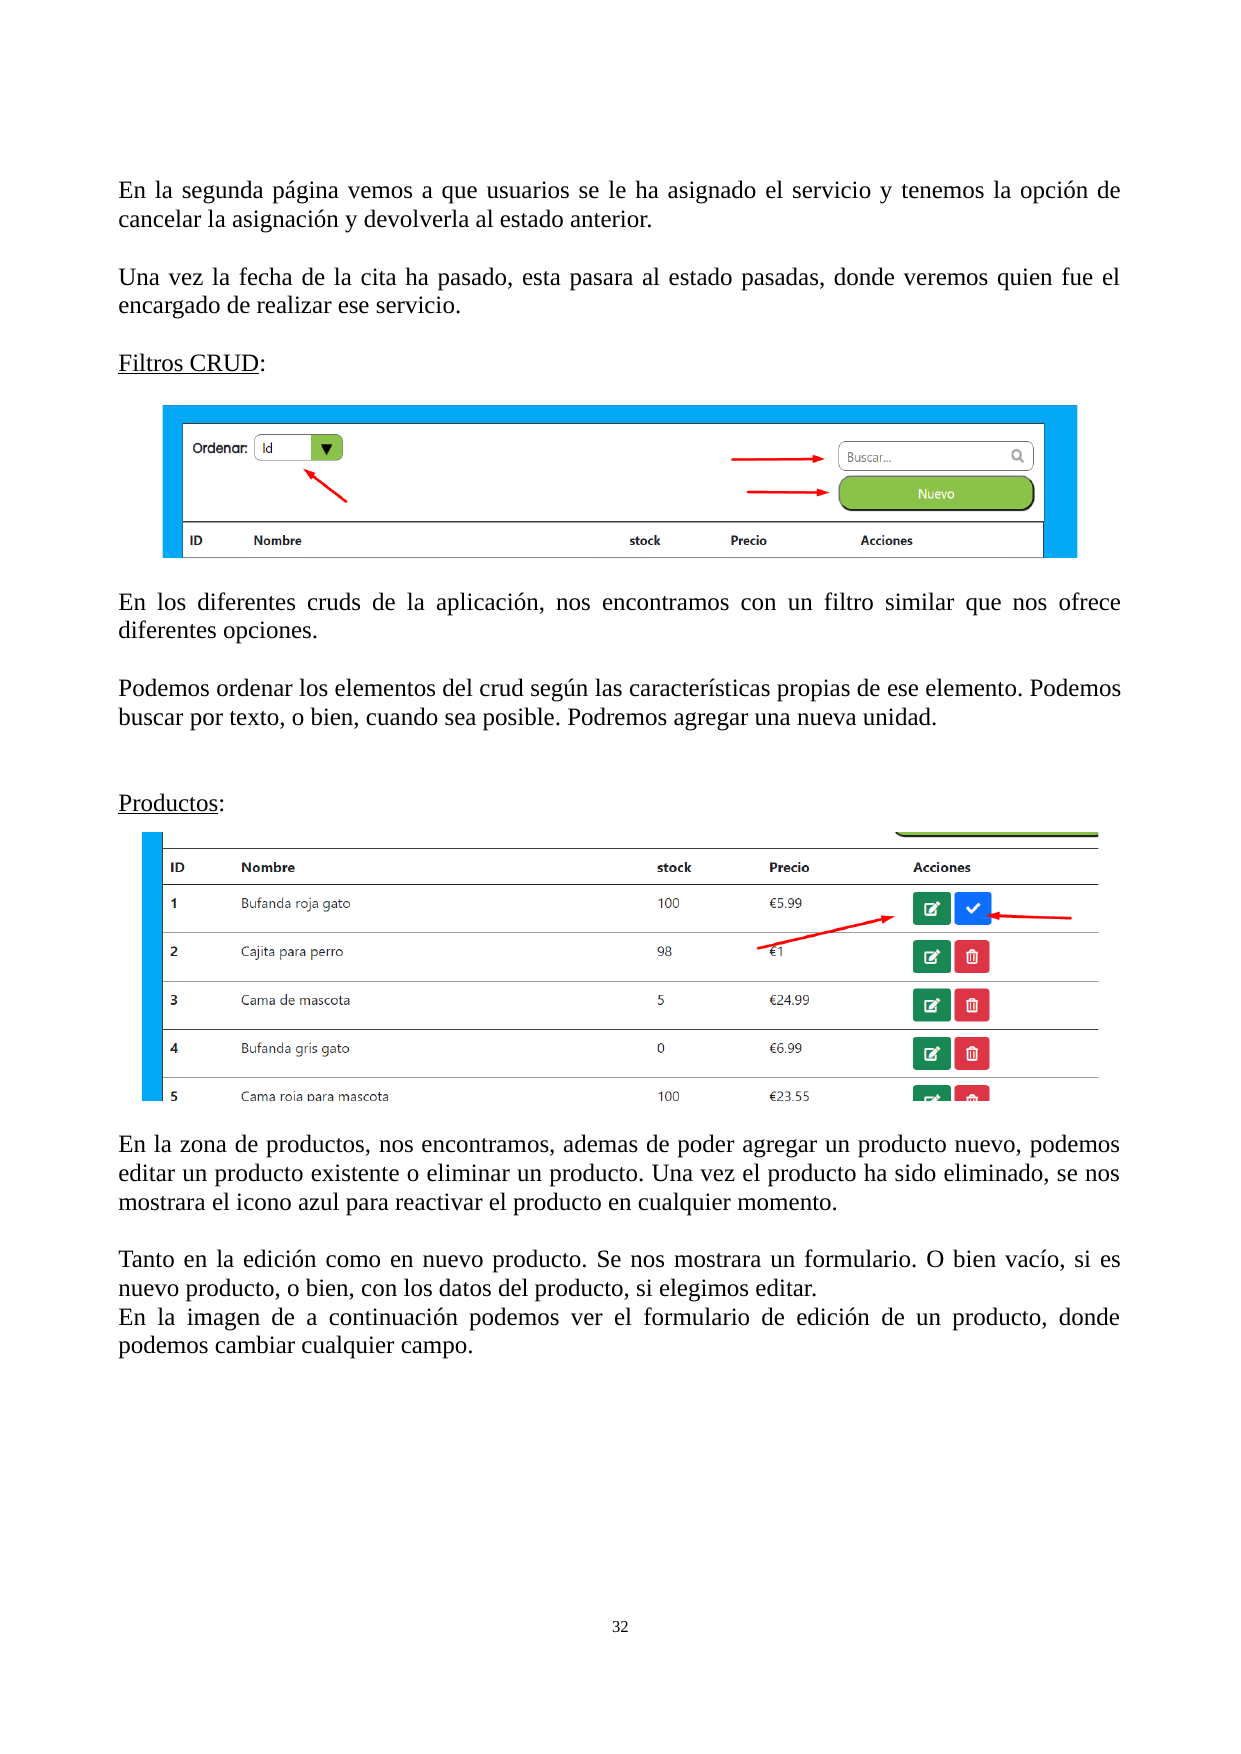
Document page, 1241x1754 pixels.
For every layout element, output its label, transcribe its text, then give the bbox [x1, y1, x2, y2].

text Podemos ordenar los elementos del crud según las características propias de ese elemento. Podemos buscar por texto, o bien, cuando sea posible. Podremos agregar una nueva unidad. [118, 673, 1122, 730]
picture [163, 832, 1099, 1101]
text En la zona de productos, nos encontramos, ademas de poder agregar un producto nuevo, podemos editar un producto existente o eliminar un producto. Una vez el producto ha sido eliminado, se nos mostrara el icono azul para reactivar el producto en cualquier momento. [118, 1129, 1122, 1215]
text Tanto en la edición como en nuevo producto. Se nos mostrara un formulario. O bien vacío, si es nuevo producto, o bien, con los datos del producto, si elegimos editar. [118, 1244, 1122, 1302]
text Una vez la fecha de la cita ha pasado, esta pasara al estado pasadas, donde veremos quien fue el encargado de realizar ese servicio. [118, 262, 1122, 319]
text En los diferentes cruds de la aplicación, nos encontramos con un filtro similar que nos ofrece diferentes opciones. [118, 587, 1122, 644]
text Productos: [118, 788, 1122, 817]
text Filtros CRUD: [118, 348, 1122, 377]
text En la imagen de a continuación podemos ver el formulario de edición de un producto, donde podemos cambiar cualquier campo. [118, 1302, 1122, 1359]
picture [183, 424, 1044, 558]
text En la segunda página vemos a que usuarios se le ha asignado el servicio y tenemos la opción de cancelar la asignación y devolverla al estado anterior. [118, 176, 1122, 233]
